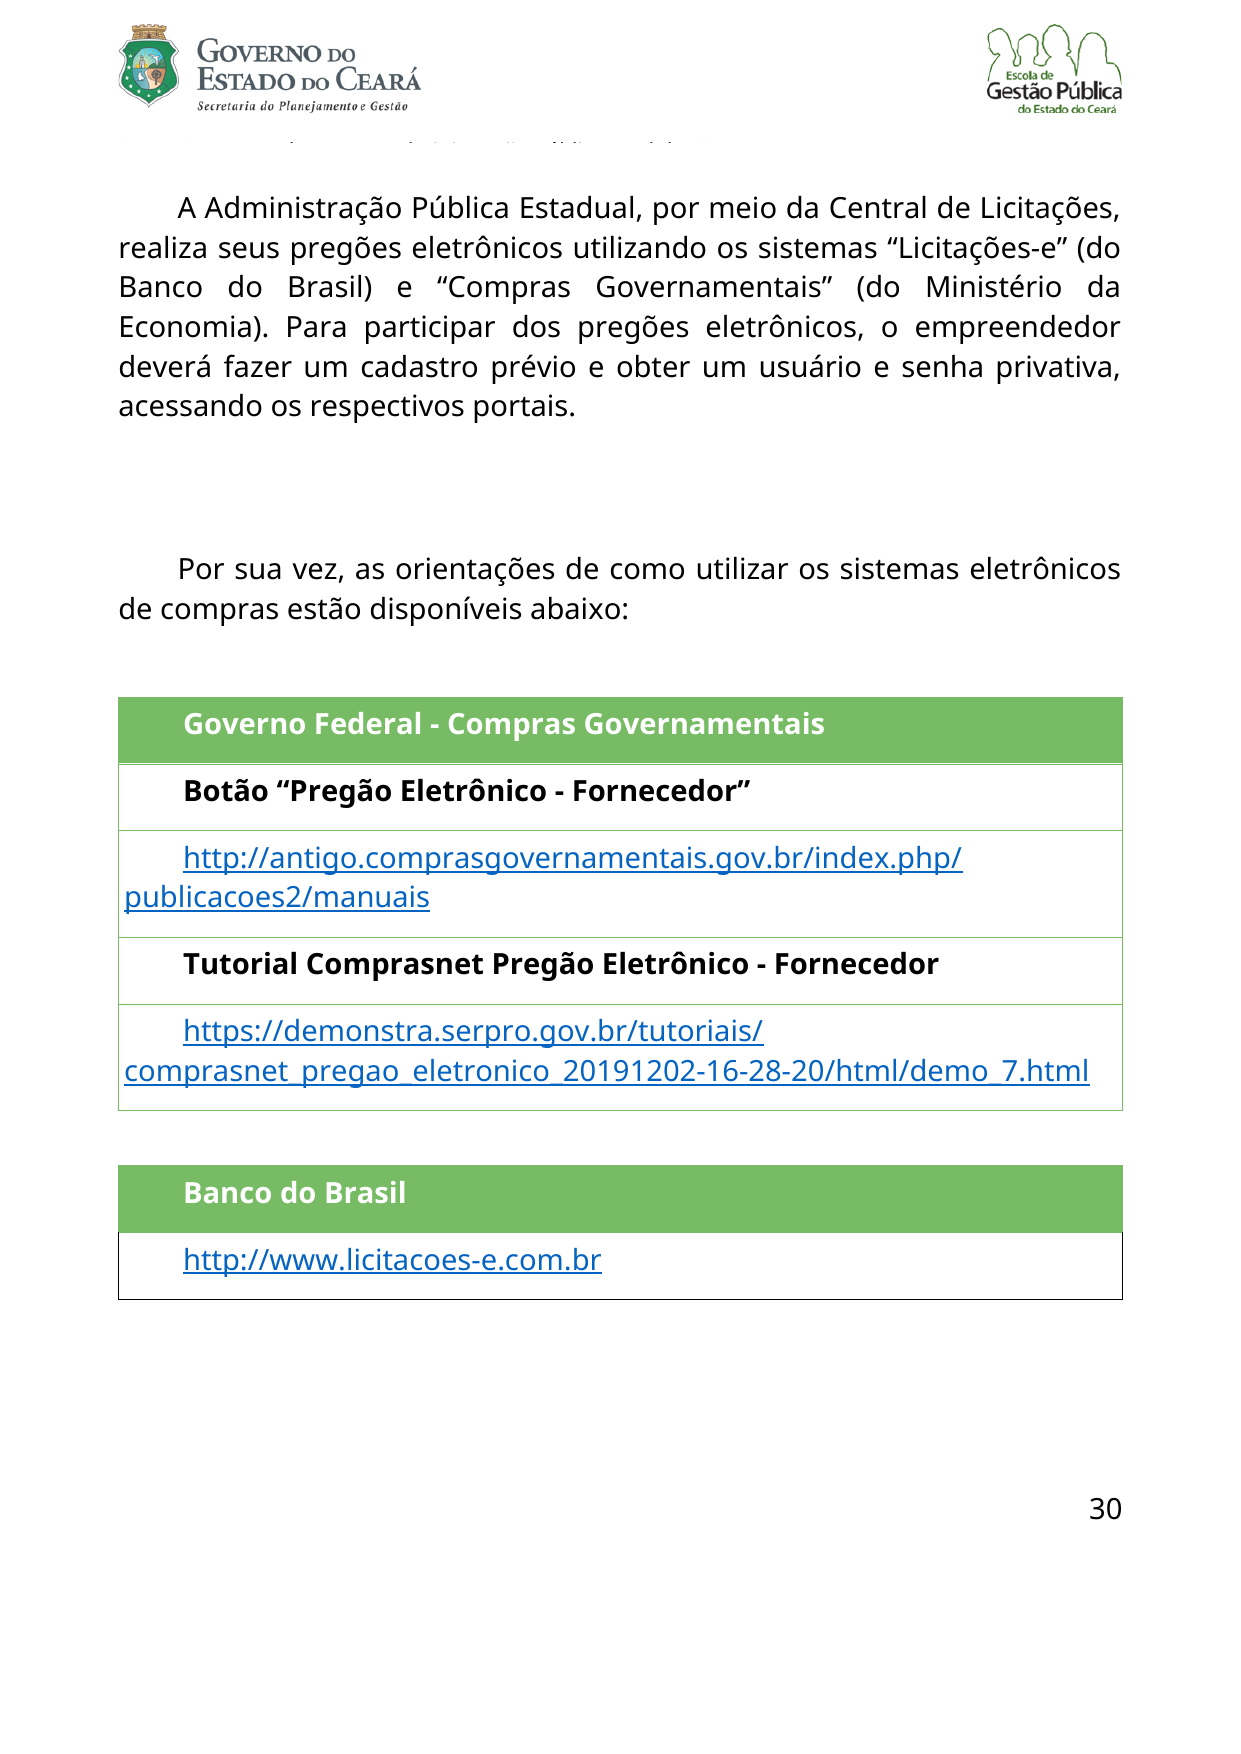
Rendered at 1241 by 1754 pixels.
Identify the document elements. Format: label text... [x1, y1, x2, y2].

text Por sua vez, as orientações de como utilizar os sistemas eletrônicos de compras estão disponíveis abaixo: [118, 548, 1122, 628]
picture [118, 24, 1122, 113]
text A Administração Pública Estadual, por meio da Central de Licitações, realiza seus pregões eletrônicos utilizando os sistemas “Licitações-e” (do Banco do Brasil) e “Compras Governamentais” (do Ministério da Economia). Para participar dos pregões eletrônicos, o empreendedor deverá fazer um cadastro prévio e obter um usuário e senha privativa, acessando os respectivos portais. [118, 187, 1122, 425]
table_cell http://antigo.comprasgovernamentais.gov.br/index.php/publicacoes2/manuais [119, 831, 1122, 937]
table_header Governo Federal - Compras Governamentais [119, 698, 1122, 763]
table_cell https://demonstra.serpro.gov.br/tutoriais/comprasnet_pregao_eletronico_20191202-16-28-20/html/demo_7.html [119, 1005, 1122, 1110]
table_cell http://www.licitacoes-e.com.br [119, 1233, 1122, 1299]
table_cell Tutorial Comprasnet Pregão Eletrônico - Fornecedor [119, 938, 1122, 1003]
table_cell Botão “Pregão Eletrônico - Fornecedor” [119, 765, 1122, 830]
table_header Banco do Brasil [119, 1166, 1122, 1232]
